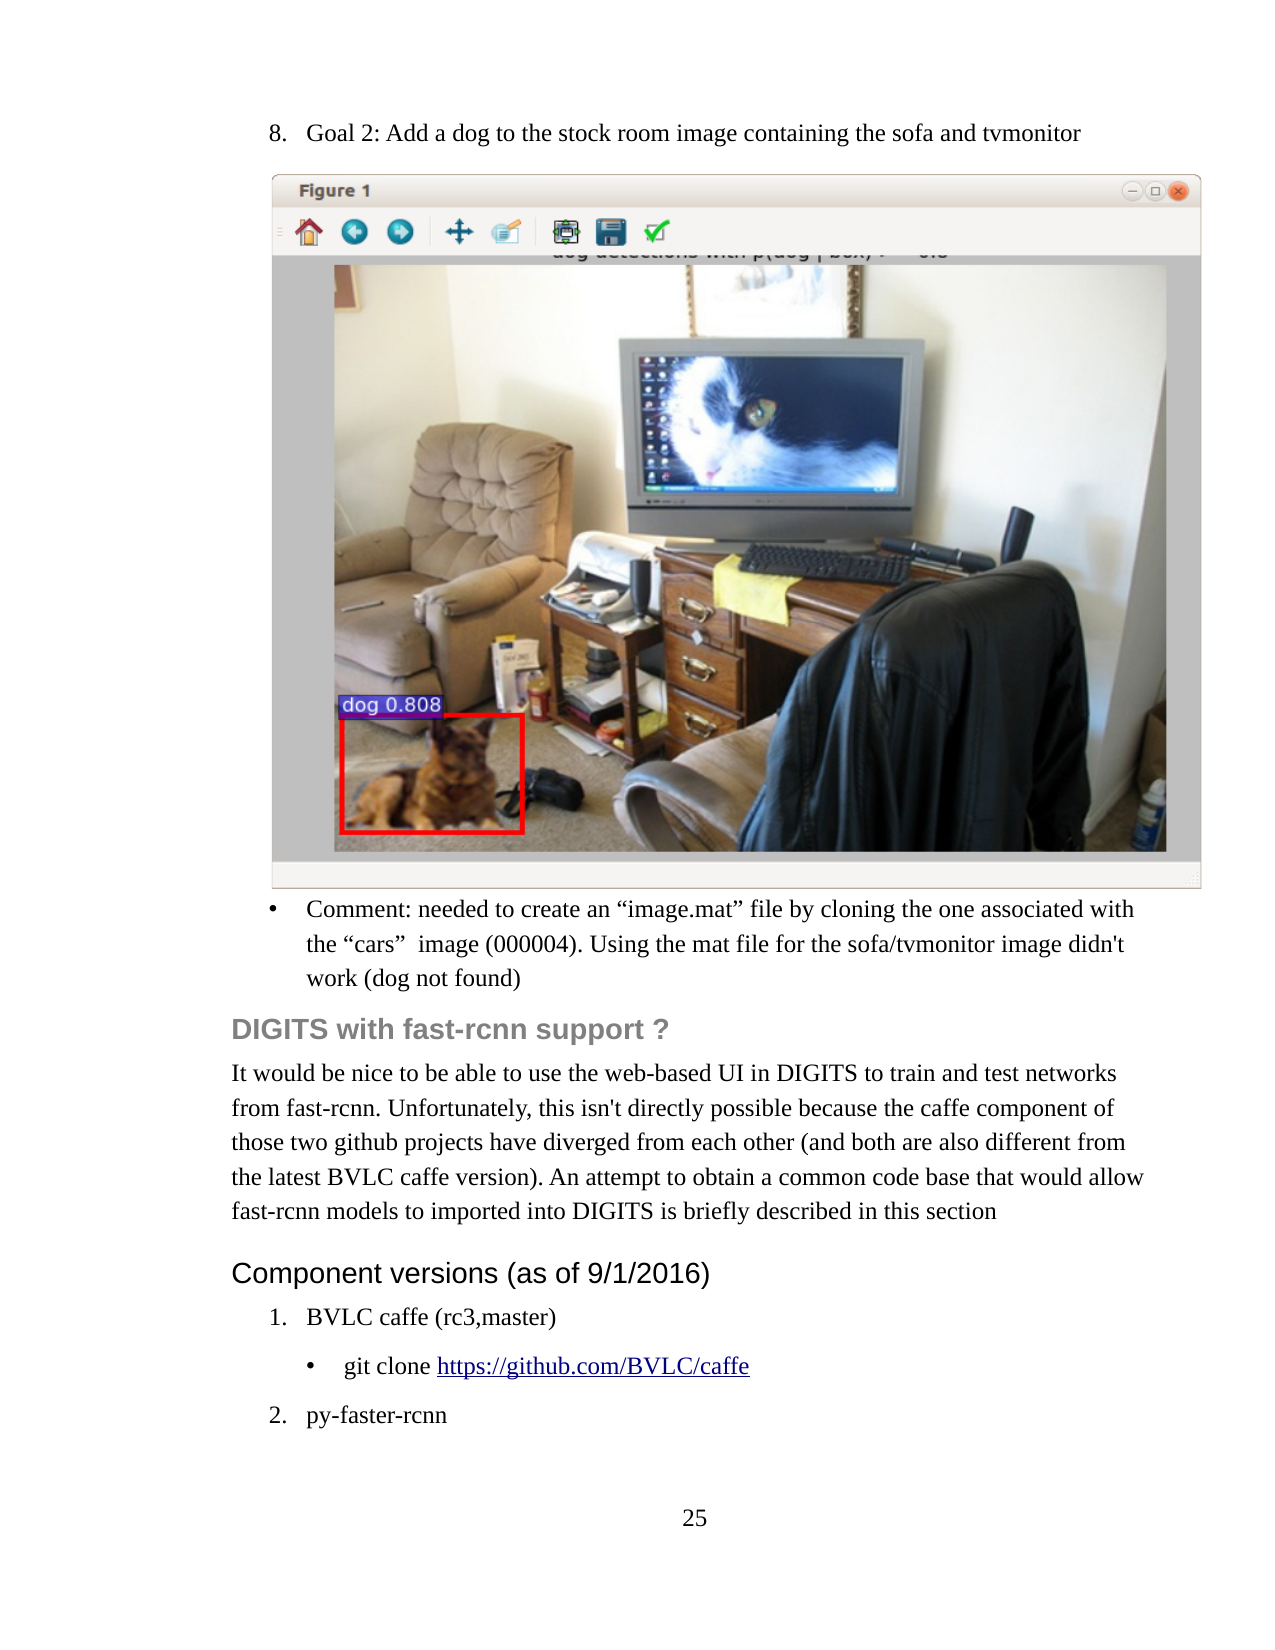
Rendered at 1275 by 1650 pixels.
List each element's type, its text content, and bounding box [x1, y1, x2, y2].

list BVLC caffe (rc3,master) [269, 1302, 1158, 1331]
picture [271, 174, 1202, 889]
subtitle DIGITS with fast-rcnn support ? [231, 1012, 1158, 1046]
text It would be nice to be able to use the web-based UI in DIGITS to train and test networks from fast-rcnn. Unfortunately, this isn't directly possible because the caffe component of those two github projects have diverged from each other (and both are also different from the latest BVLC caffe version). An attempt to obtain a common code base that would allow fast-rcnn models to imported into DIGITS is briefly described in this section [231, 1058, 1158, 1225]
list Comment: needed to create an “image.mat” file by cloning the one associated with the “cars” image (000004). Using the mat file for the sofa/tvmonitor image didn't work (dog not found) [269, 167, 1158, 992]
list py-faster-rcnn [269, 1400, 1158, 1429]
list Goal 2: Add a dog to the stock room image containing the sofa and tvmonitor [269, 118, 1158, 147]
subtitle Component versions (as of 9/1/2016) [231, 1256, 1158, 1289]
list git clone https://github.com/BVLC/caffe [306, 1351, 1158, 1379]
